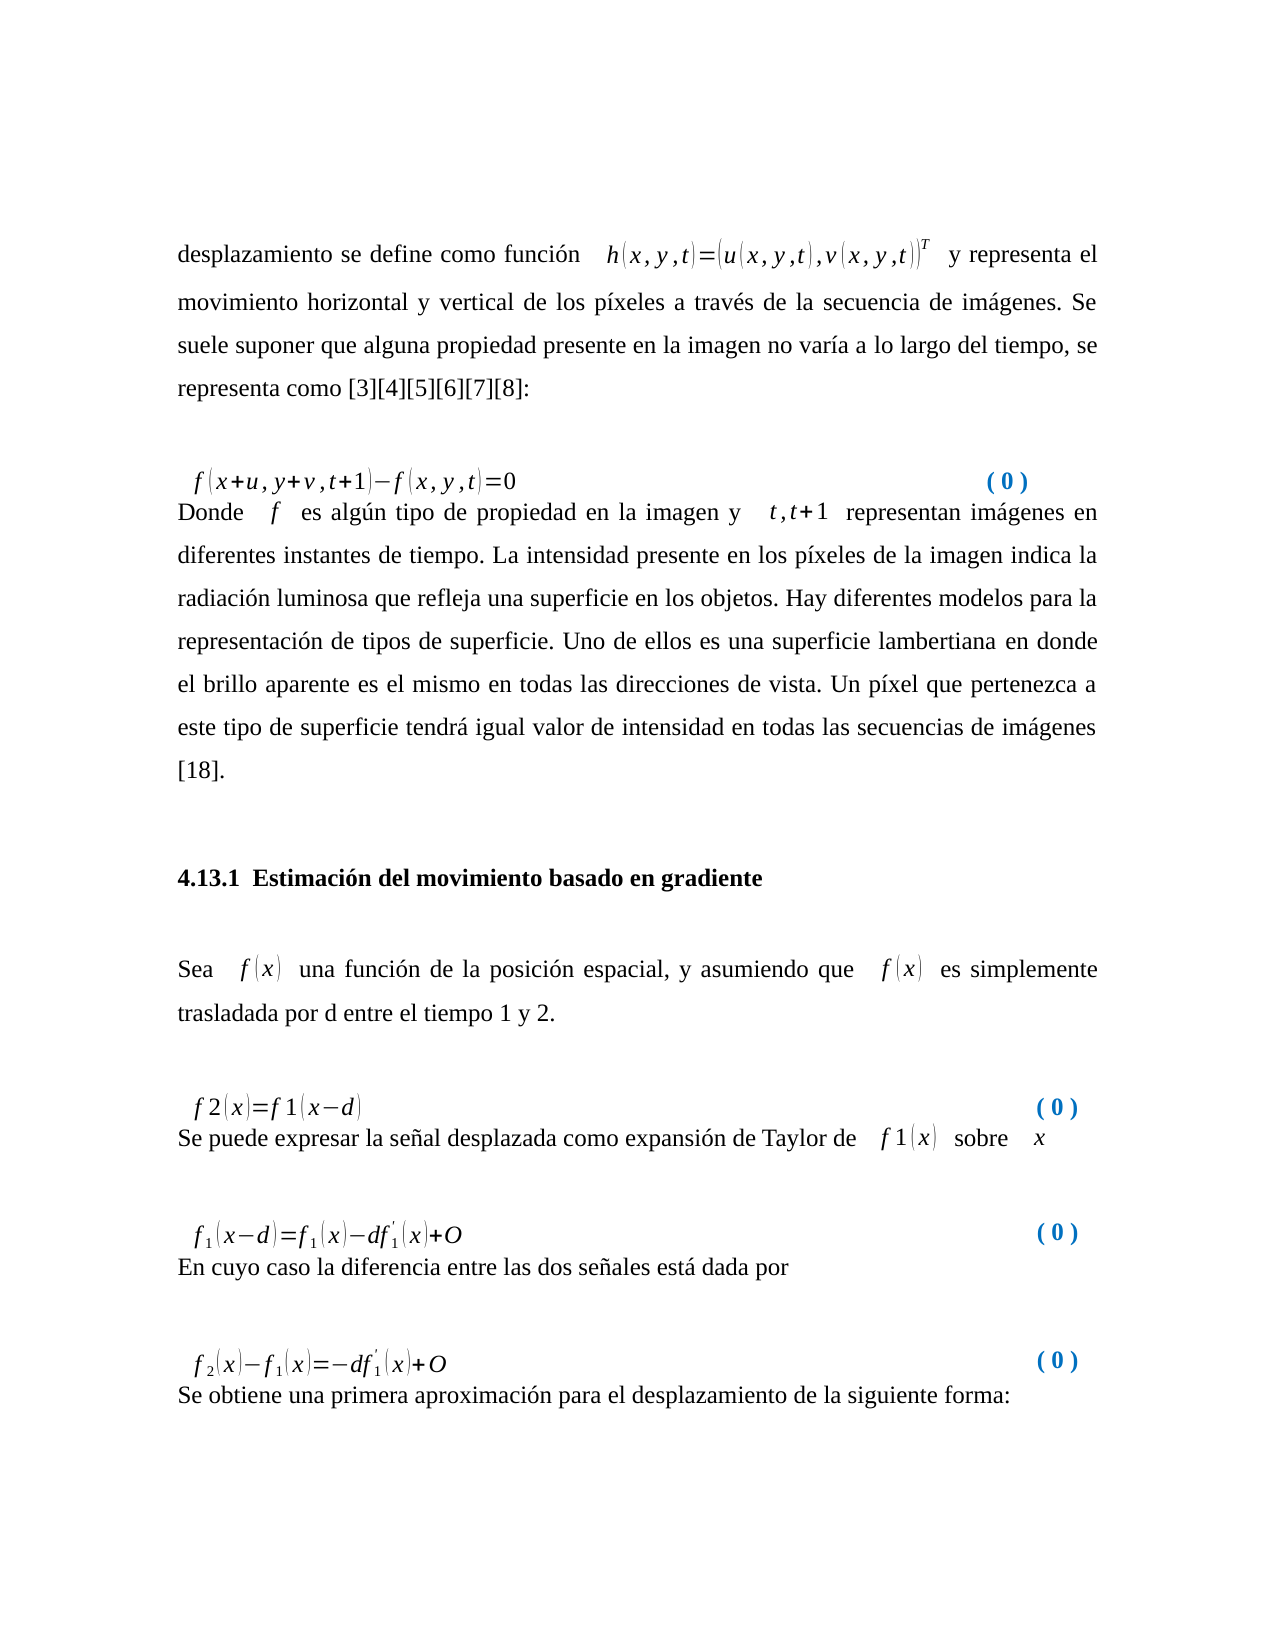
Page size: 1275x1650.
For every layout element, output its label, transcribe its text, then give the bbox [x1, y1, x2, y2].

text Sea una función de la posición espacial, y asumiendo que es simplemente trasladada por d entre el tiempo 1 y 2. [177, 953, 1098, 1027]
table_header [165, 1346, 1025, 1380]
table_header [165, 466, 975, 497]
table_header ( 0 ) [1025, 1218, 1128, 1252]
text Se puede expresar la señal desplazada como expansión de Taylor de sobre [177, 1122, 1098, 1153]
subtitle Estimación del movimiento basado en gradiente [177, 863, 1098, 892]
table_header [165, 1092, 1025, 1122]
text Si se representa una imagen como aplicación donde representa la coordenada espacial de la imagen y el tiempo, se tendría una secuencia de imágenes con variación en el tiempo en su intensidad de las coordenadas. El vector de desplazamiento se define como función y representa el movimiento horizontal y vertical de los píxeles a través de la secuencia de imágenes. Se suele suponer que alguna propiedad presente en la imagen no varía a lo largo del tiempo, se representa como [3][4][5][6][7][8]: [177, 235, 1098, 402]
table_header ( 0 ) [975, 466, 1073, 497]
table_header ( 0 ) [1025, 1346, 1128, 1380]
text Se obtiene una primera aproximación para el desplazamiento de la siguiente forma: [177, 1380, 1098, 1409]
table_header ( 0 ) [1025, 1092, 1128, 1122]
text En cuyo caso la diferencia entre las dos señales está dada por [177, 1252, 1098, 1281]
table_header [165, 1218, 1025, 1252]
text Donde es algún tipo de propiedad en la imagen y representan imágenes en diferentes instantes de tiempo. La intensidad presente en los píxeles de la imagen indica la radiación luminosa que refleja una superficie en los objetos. Hay diferentes modelos para la representación de tipos de superficie. Uno de ellos es una superficie lambertiana en donde el brillo aparente es el mismo en todas las direcciones de vista. Un píxel que pertenezca a este tipo de superficie tendrá igual valor de intensidad en todas las secuencias de imágenes [18]. [177, 497, 1098, 784]
